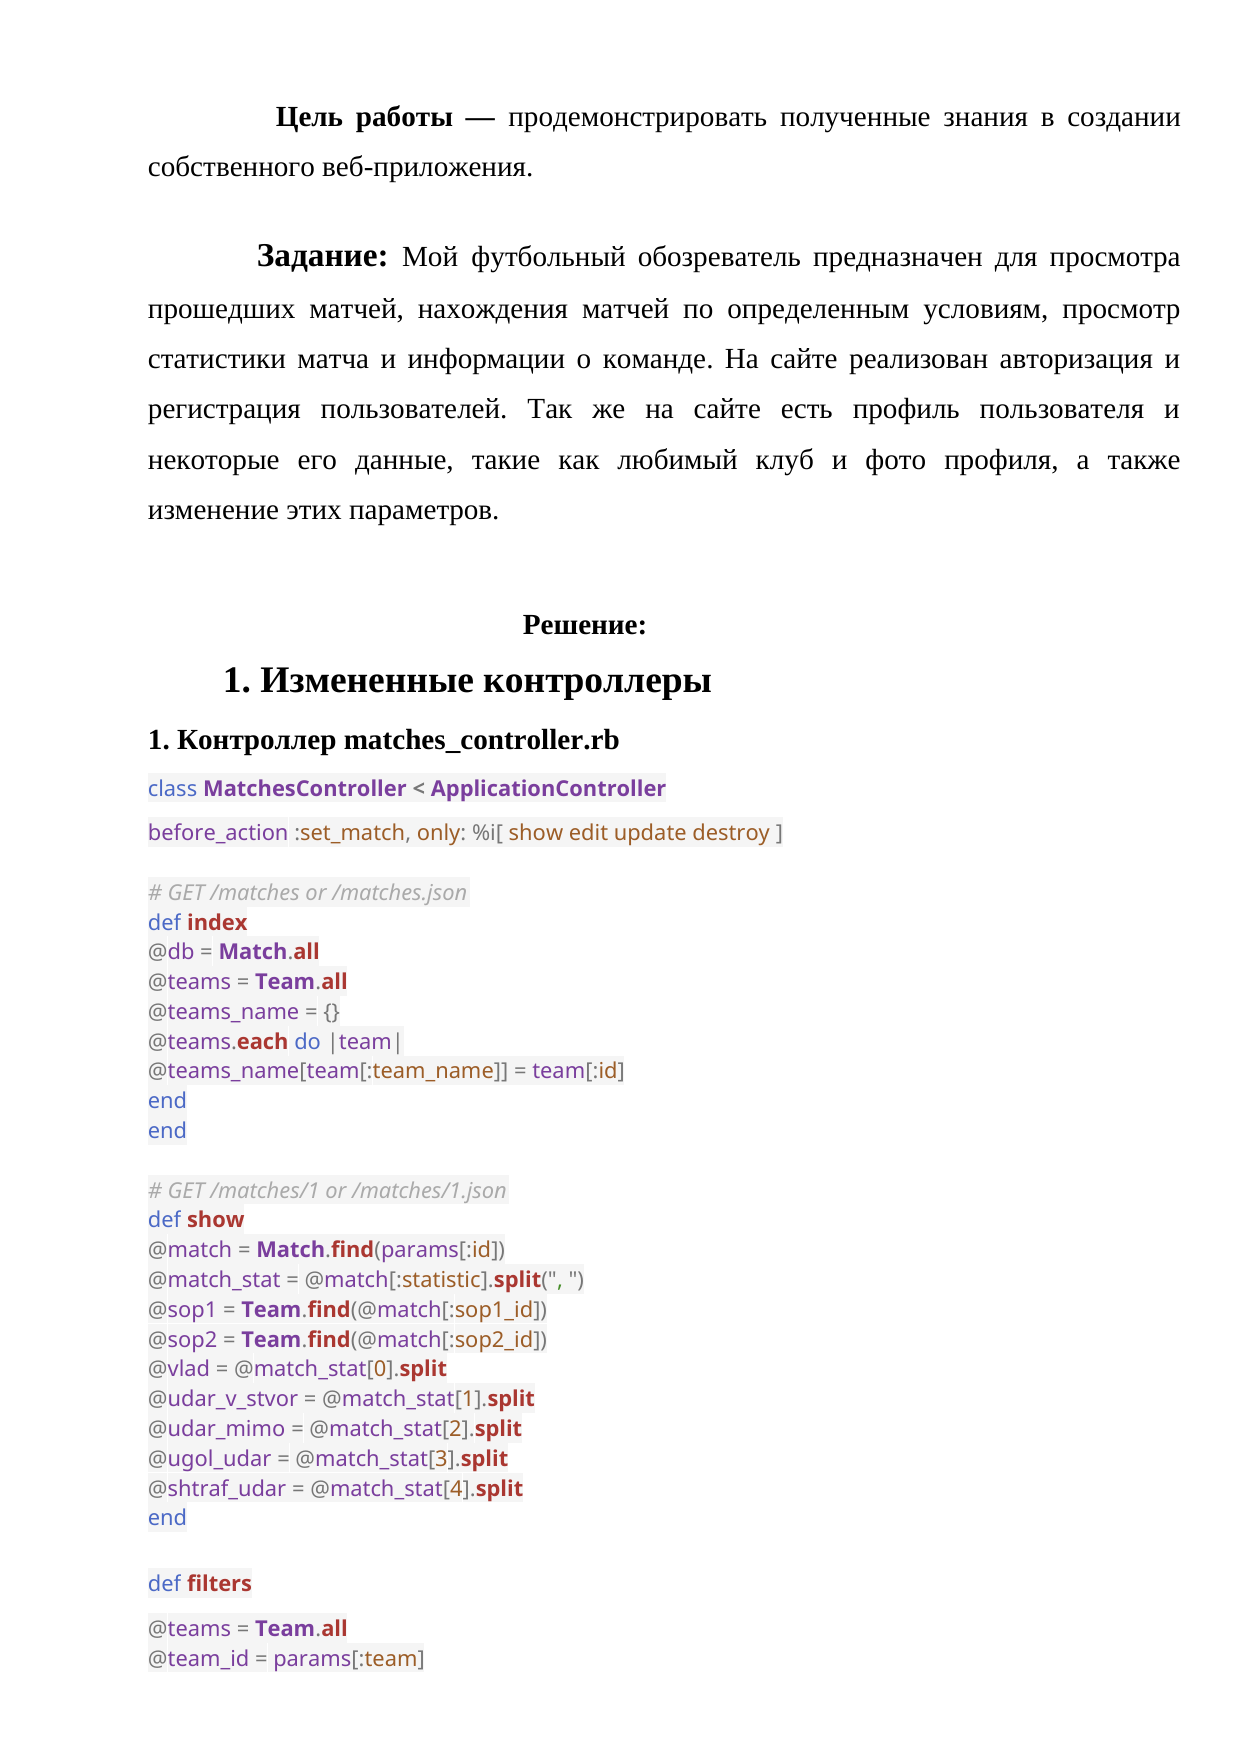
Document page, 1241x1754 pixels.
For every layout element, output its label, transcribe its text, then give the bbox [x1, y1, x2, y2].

text end [148, 1115, 1181, 1145]
text before_action :set_match, only: %i[ show edit update destroy ] [148, 817, 1181, 847]
text @teams = Team.all [148, 966, 1181, 996]
text @db = Match.all [148, 936, 1181, 966]
text class MatchesController < ApplicationController [148, 773, 1181, 802]
text end [148, 1502, 1181, 1532]
text @teams_name = {} [148, 996, 1181, 1026]
text def show [148, 1204, 1181, 1234]
text Цель работы — продемонстрировать полученные знания в создании собственного веб-приложения. [148, 99, 1181, 183]
text Решение: [223, 607, 1181, 641]
text @teams_name[team[:team_name]] = team[:id] [148, 1056, 1181, 1085]
text 1. Измененные контроллеры [223, 658, 1181, 701]
text @team_id = params[:team] [148, 1643, 1181, 1672]
text Задание: Мой футбольный обозреватель предназначен для просмотра прошедших матчей, нахождения матчей по определенным условиям, просмотр статистики матча и информации о команде. На сайте реализован авторизация и регистрация пользователей. Так же на сайте есть профиль пользователя и некоторые его данные, такие как любимый клуб и фото профиля, а также изменение этих параметров. [148, 236, 1181, 526]
text @teams.each do |team| [148, 1026, 1181, 1056]
text @vlad = @match_stat[0].split [148, 1353, 1181, 1383]
text # GET /matches/1 or /matches/1.json [148, 1174, 1181, 1204]
text @udar_v_stvor = @match_stat[1].split [148, 1383, 1181, 1413]
text @teams = Team.all [148, 1613, 1181, 1643]
text @udar_mimo = @match_stat[2].split [148, 1413, 1181, 1443]
text @sop1 = Team.find(@match[:sop1_id]) [148, 1294, 1181, 1323]
text @match = Match.find(params[:id]) [148, 1234, 1181, 1264]
text @ugol_udar = @match_stat[3].split [148, 1443, 1181, 1472]
text end [148, 1085, 1181, 1115]
text def filters [148, 1568, 1181, 1598]
text def index [148, 907, 1181, 936]
text @match_stat = @match[:statistic].split(", ") [148, 1264, 1181, 1294]
text # GET /matches or /matches.json [148, 877, 1181, 907]
text 1. Контроллер matches_controller.rb [148, 722, 1181, 756]
text @sop2 = Team.find(@match[:sop2_id]) [148, 1323, 1181, 1353]
text @shtraf_udar = @match_stat[4].split [148, 1472, 1181, 1502]
